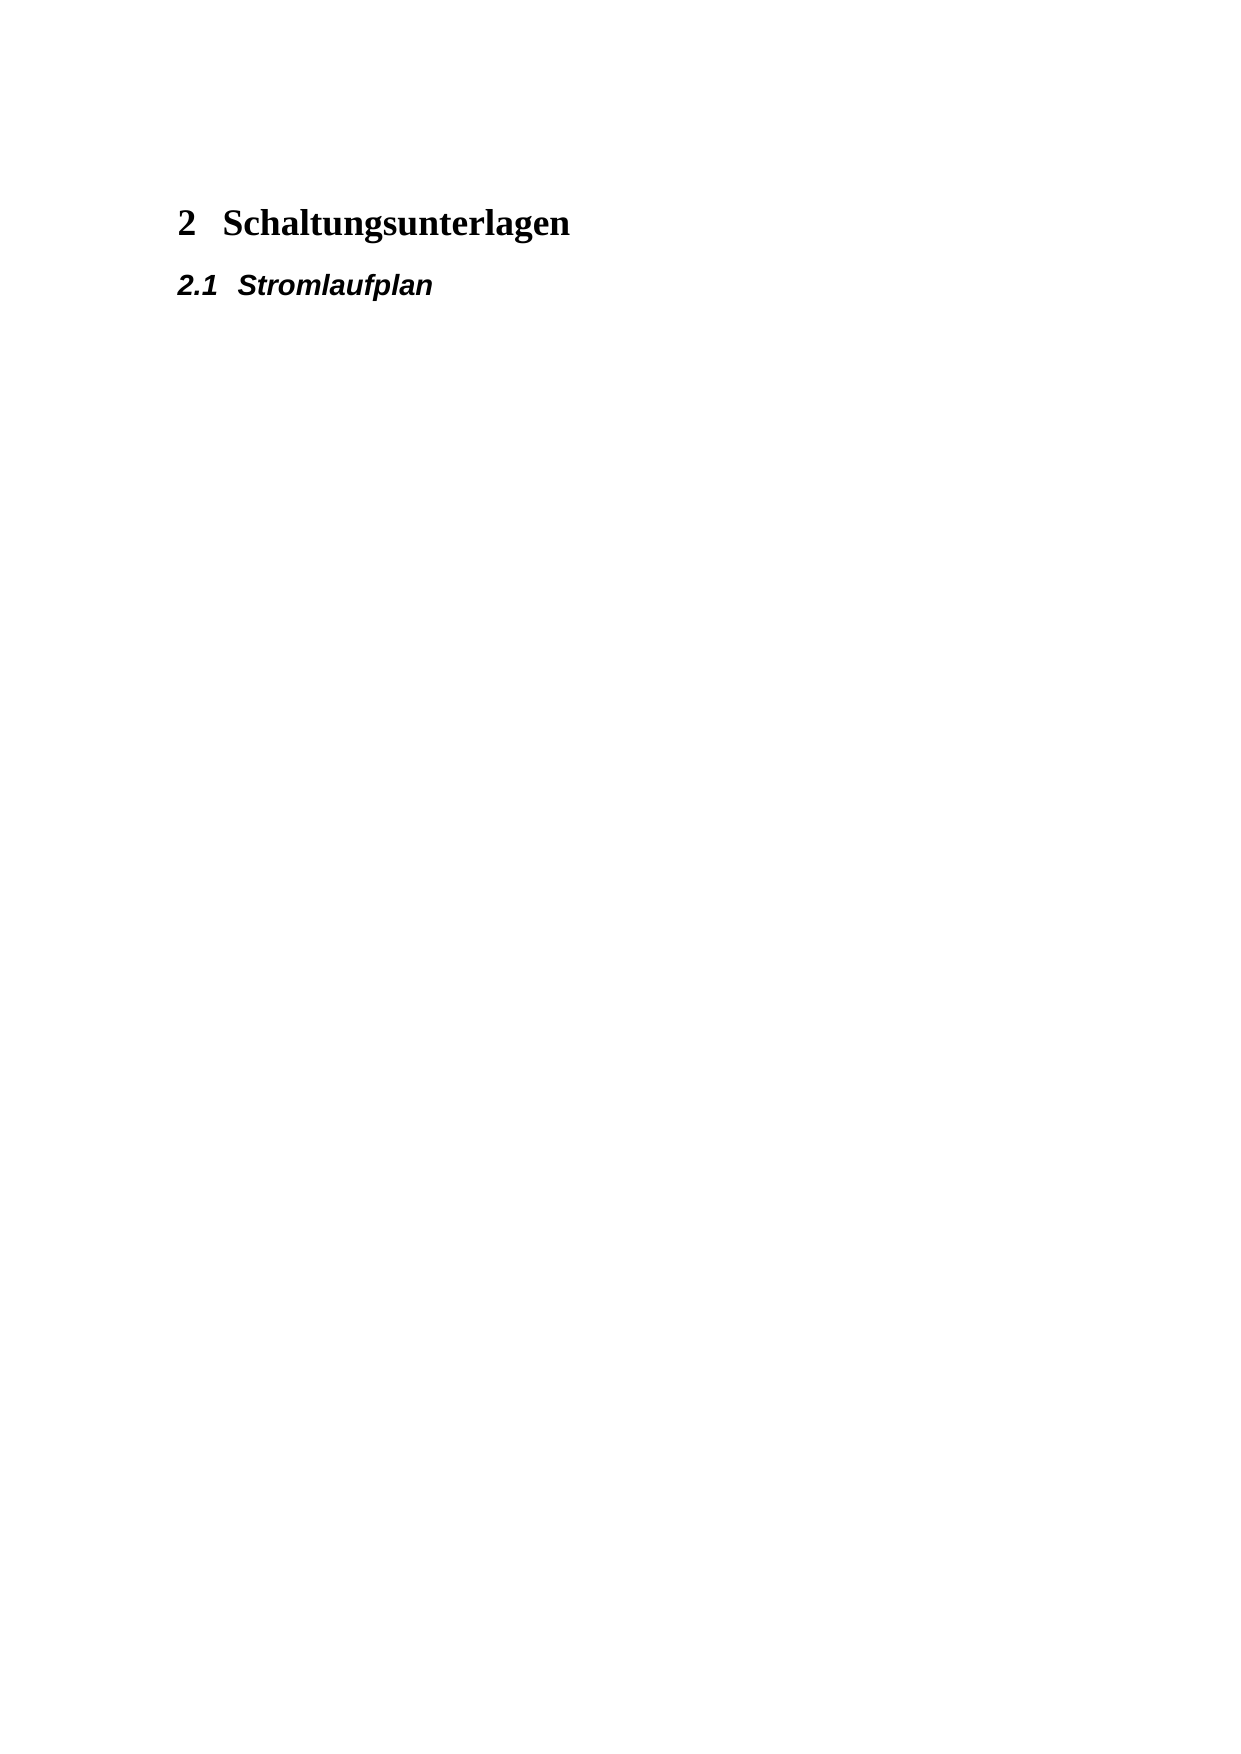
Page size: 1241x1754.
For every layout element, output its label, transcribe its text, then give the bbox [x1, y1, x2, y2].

subtitle Schaltungsunterlagen [177, 200, 1122, 243]
subtitle Stromlaufplan [177, 268, 1122, 302]
